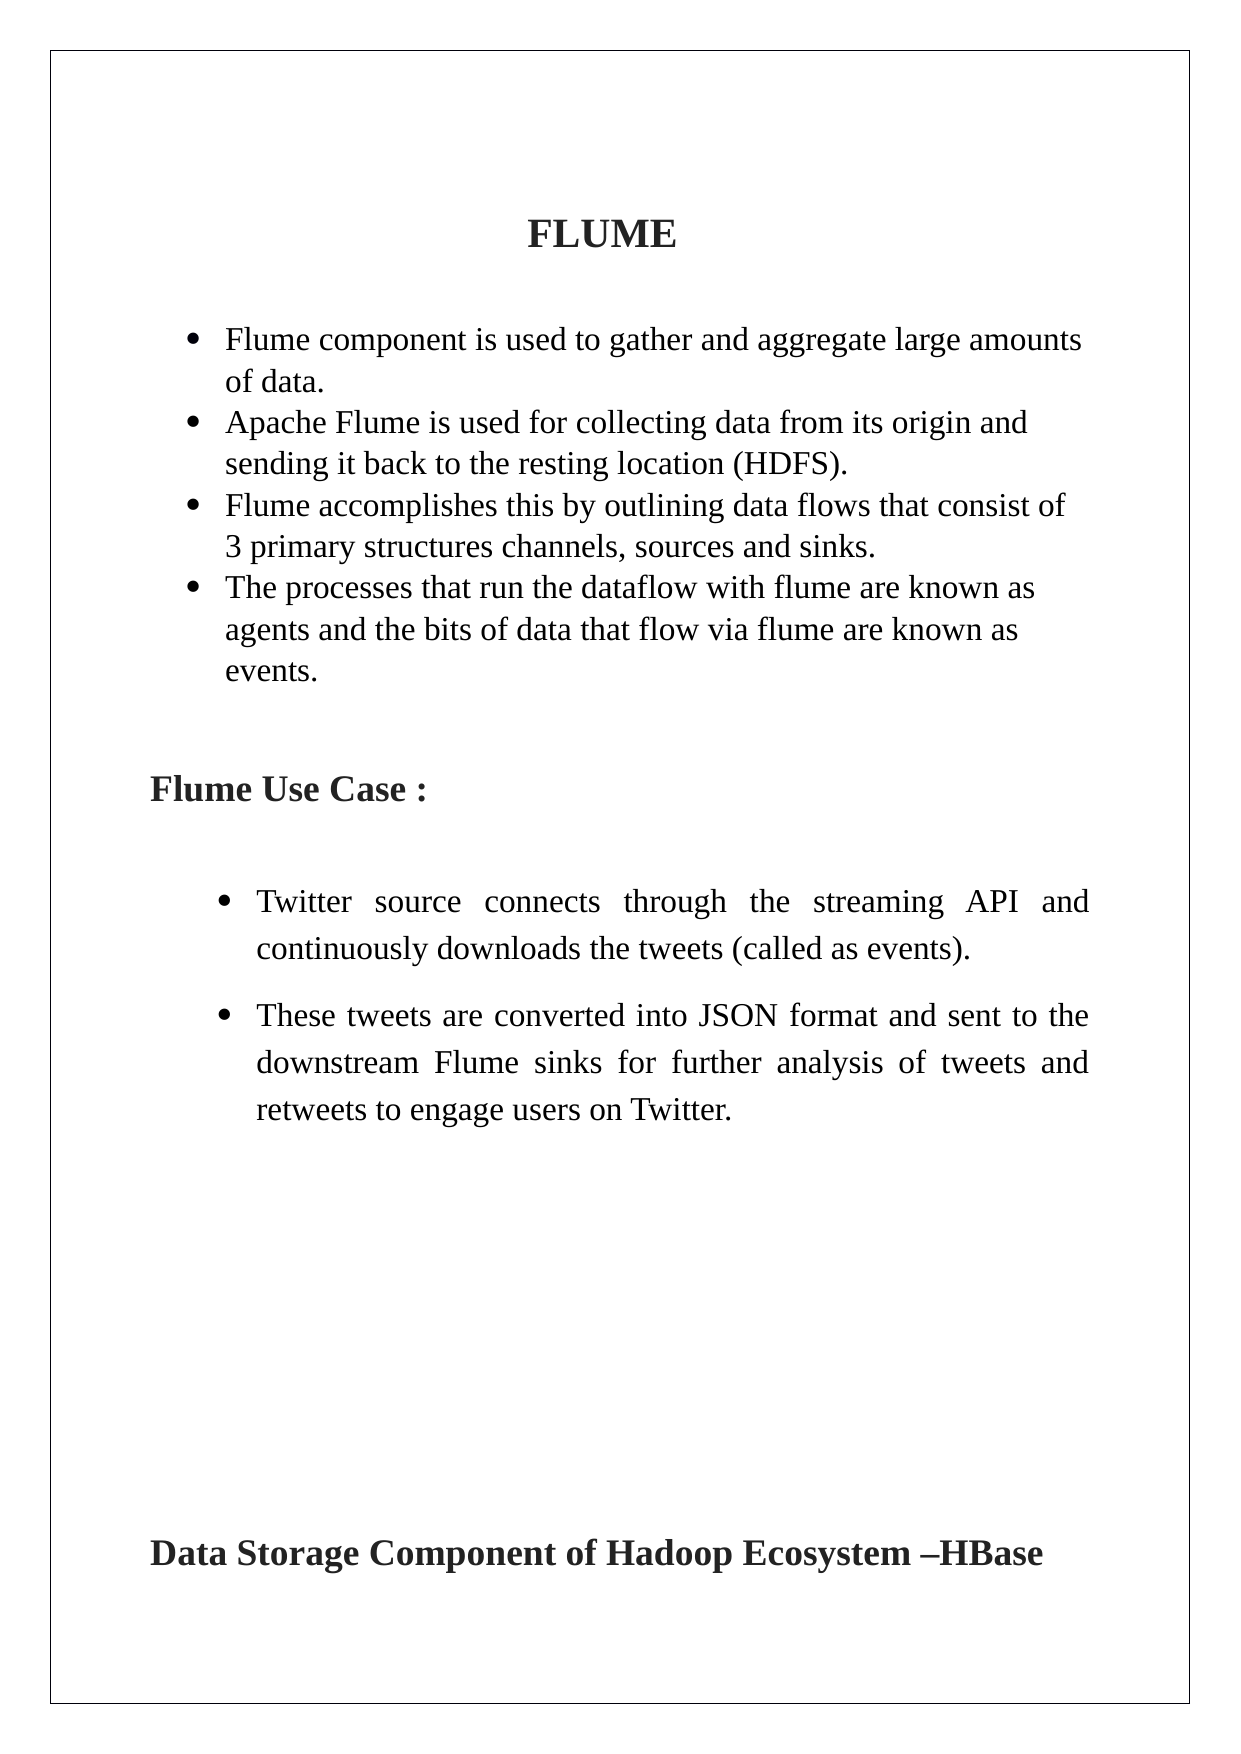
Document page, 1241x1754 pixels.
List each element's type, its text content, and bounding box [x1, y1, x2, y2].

subtitle FLUME [150, 208, 1090, 256]
list These tweets are converted into JSON format and sent to the downstream Flume sinks for further analysis of tweets and retweets to engage users on Twitter. [219, 987, 1090, 1127]
list Twitter source connects through the streaming API and continuously downloads the tweets (called as events). [219, 873, 1090, 967]
subtitle Flume Use Case : [150, 766, 1090, 809]
list Apache Flume is used for collecting data from its origin and sending it back to the resting location (HDFS). [187, 402, 1090, 482]
list The processes that run the dataflow with flume are known as agents and the bits of data that flow via flume are known as events. [187, 568, 1090, 689]
text Data Storage Component of Hadoop Ecosystem –HBase [150, 1530, 1090, 1573]
list ​Flume component is used to gather and aggregate large amounts of data. [187, 319, 1090, 399]
list Flume accomplishes this by outlining data flows that consist of 3 primary structures channels, sources and sinks. [187, 485, 1090, 564]
